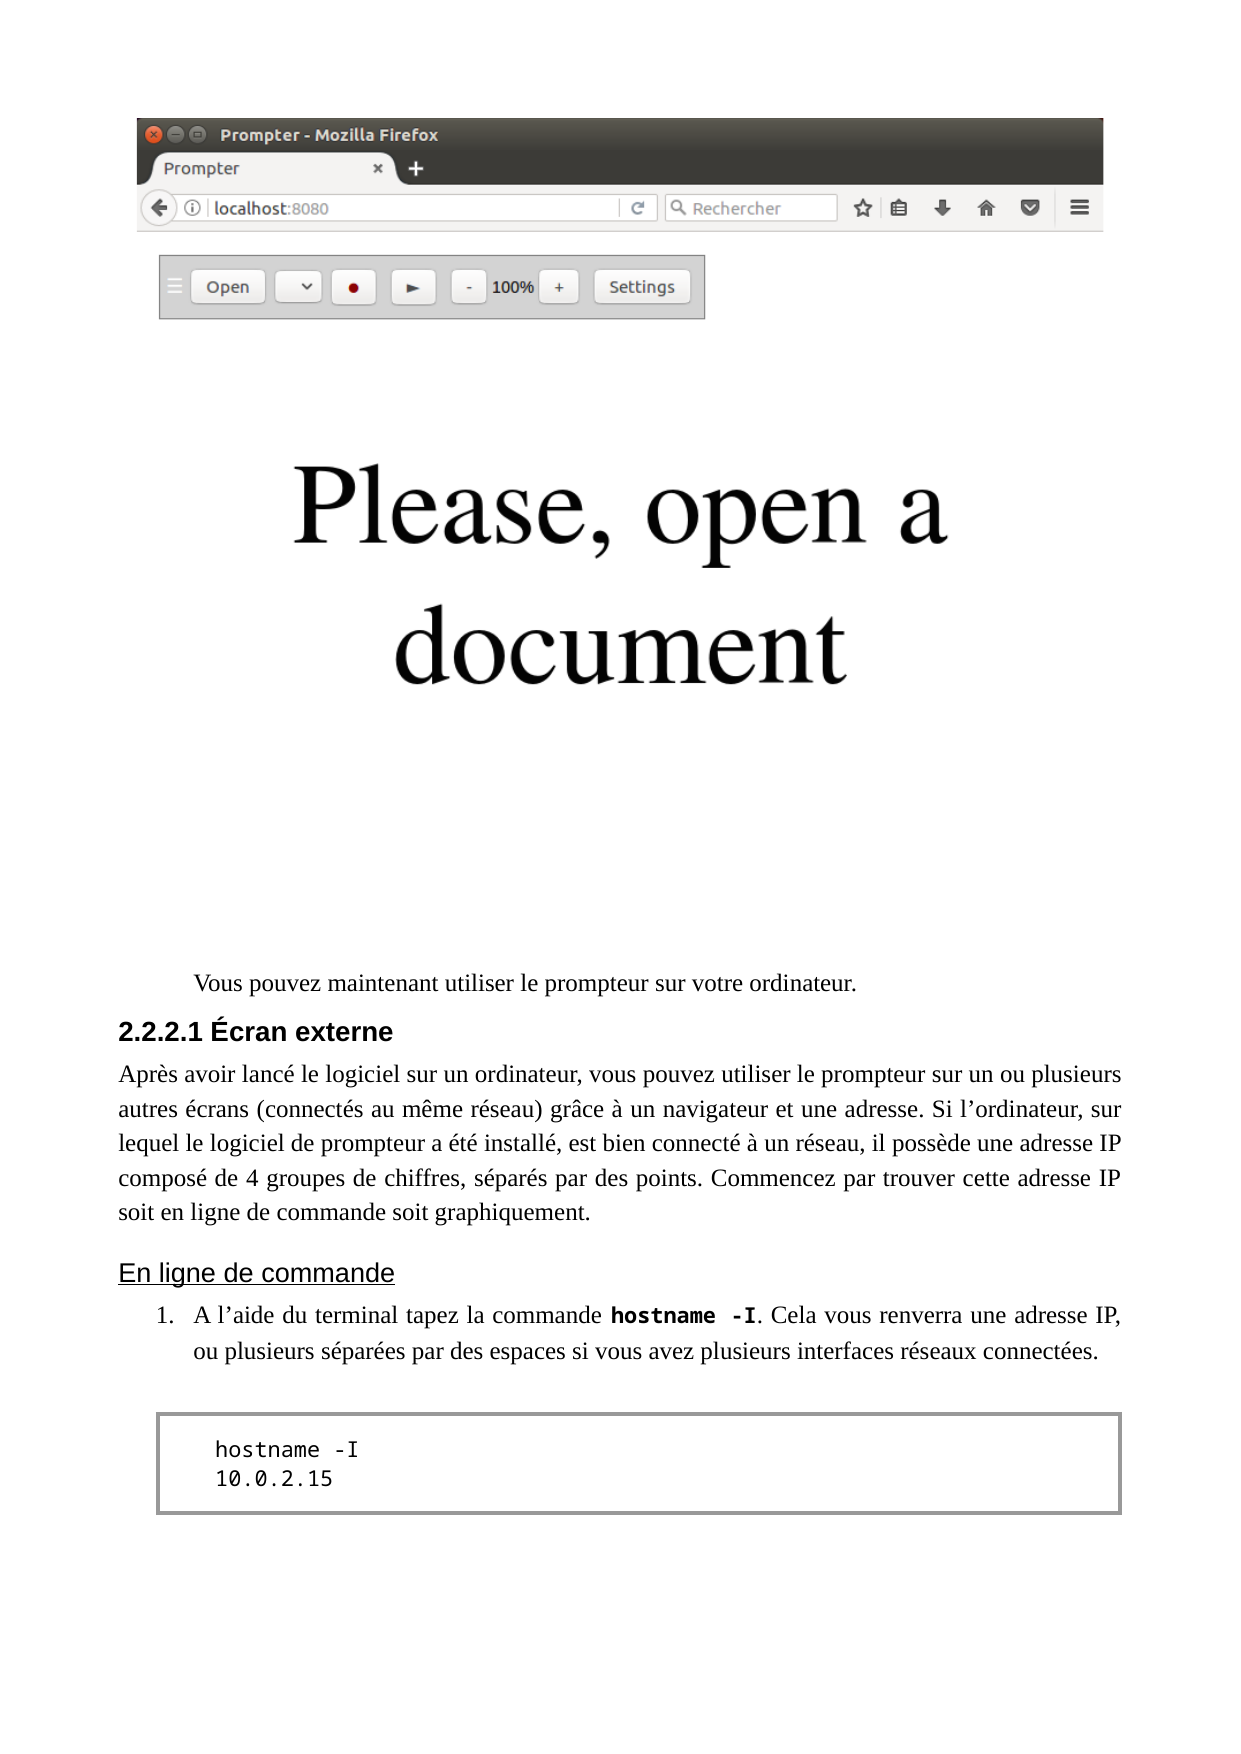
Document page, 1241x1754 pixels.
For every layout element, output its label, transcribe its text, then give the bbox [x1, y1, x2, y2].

text Après avoir lancé le logiciel sur un ordinateur, vous pouvez utiliser le prompteur sur un ou plusieurs autres écrans (connectés au même réseau) grâce à un navigateur et une adresse. Si l’ordinateur, sur lequel le logiciel de prompteur a été installé, est bien connecté à un réseau, il possède une adresse IP composé de 4 groupes de chiffres, séparés par des points. Commencez par trouver cette adresse IP soit en ligne de commande soit graphiquement. [118, 1059, 1122, 1226]
list Vous pouvez maintenant utiliser le prompteur sur votre ordinateur. [156, 968, 1122, 997]
list A l’aide du terminal tapez la commande hostname -I. Cela vous renverra une adresse IP, ou plusieurs séparées par des espaces si vous avez plusieurs interfaces réseaux connectées. [156, 1300, 1122, 1365]
list hostname -I 10.0.2.15 [160, 1416, 1118, 1511]
picture [136, 118, 1104, 919]
subtitle En ligne de commande [118, 1257, 1122, 1288]
subtitle 2.2.2.1 Écran externe [118, 1015, 1122, 1047]
